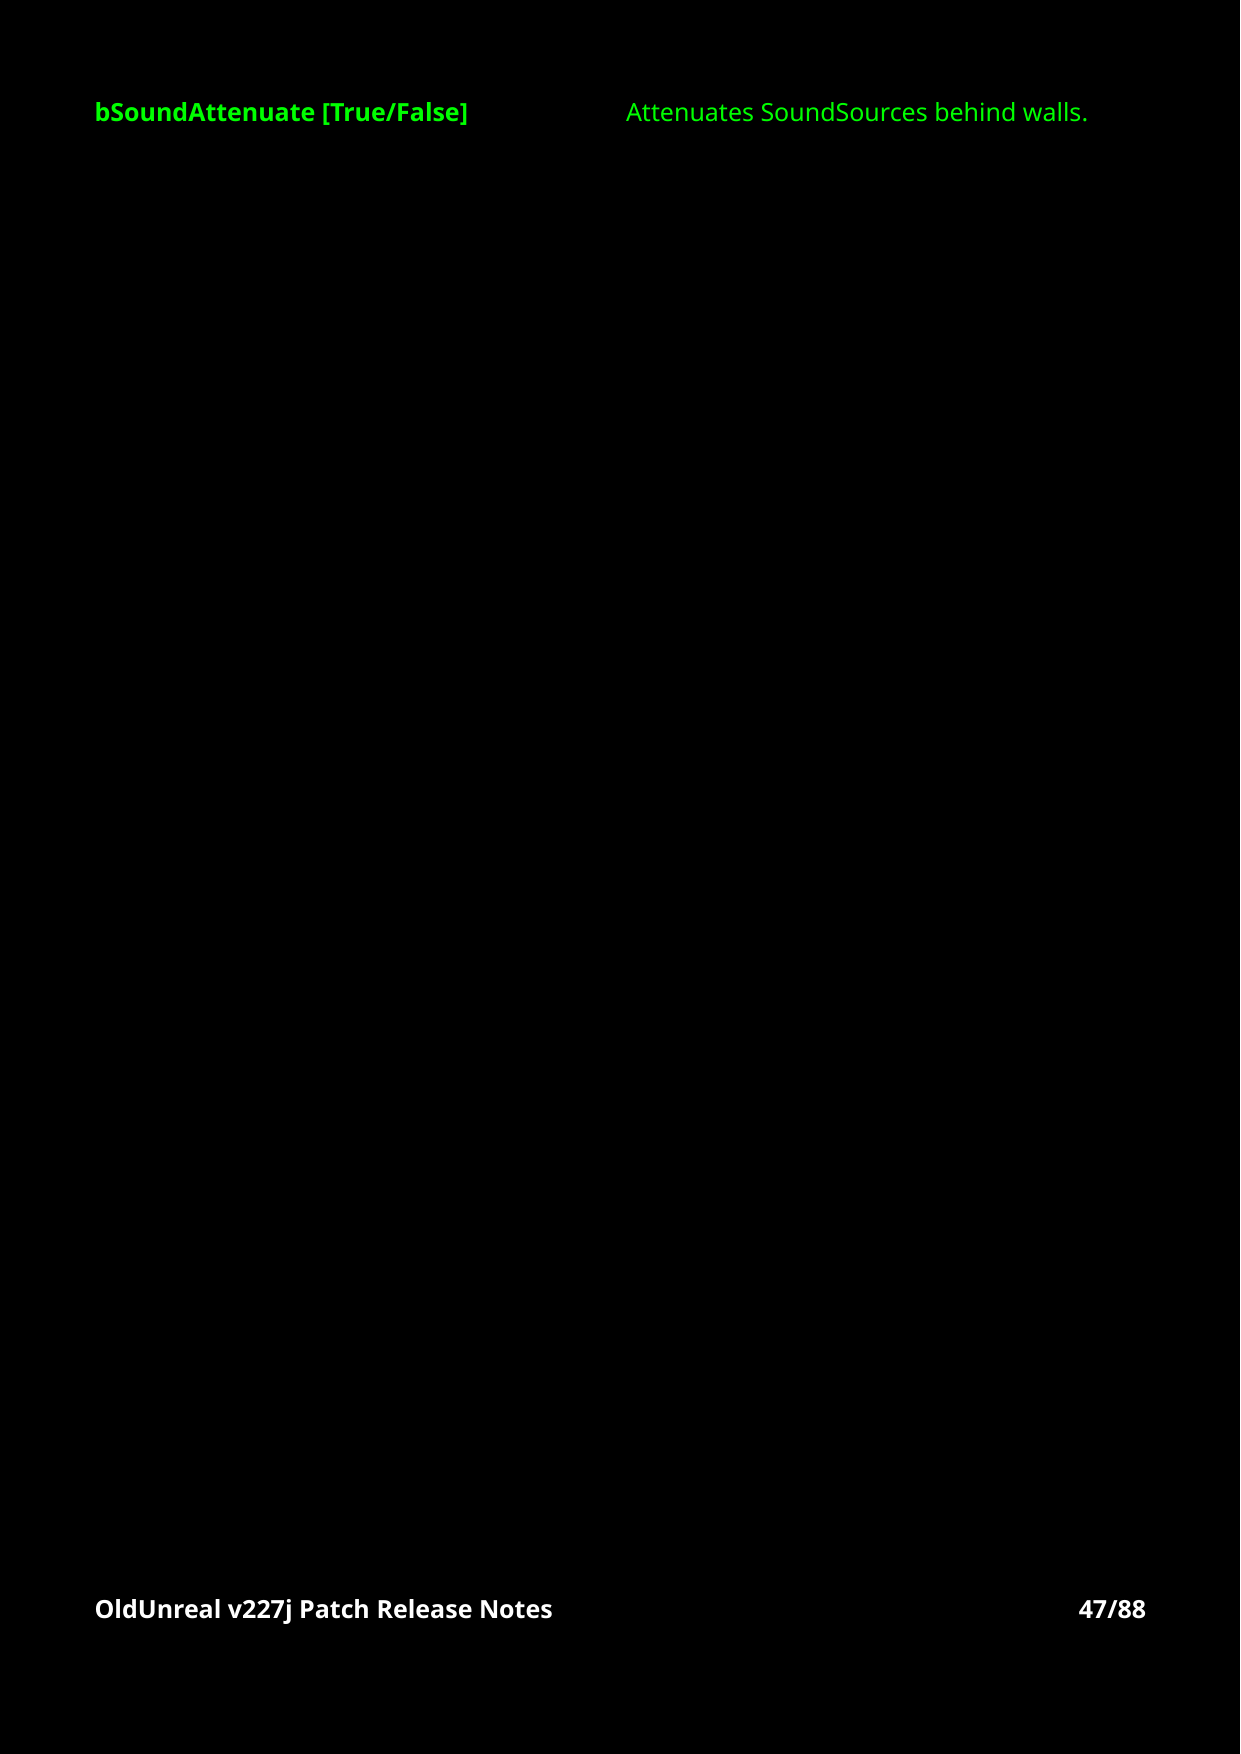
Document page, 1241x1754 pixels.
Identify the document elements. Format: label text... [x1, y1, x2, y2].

table_cell bSoundAttenuate [True/False] [89, 90, 620, 134]
table_cell Attenuates SoundSources behind walls. [621, 90, 1152, 134]
